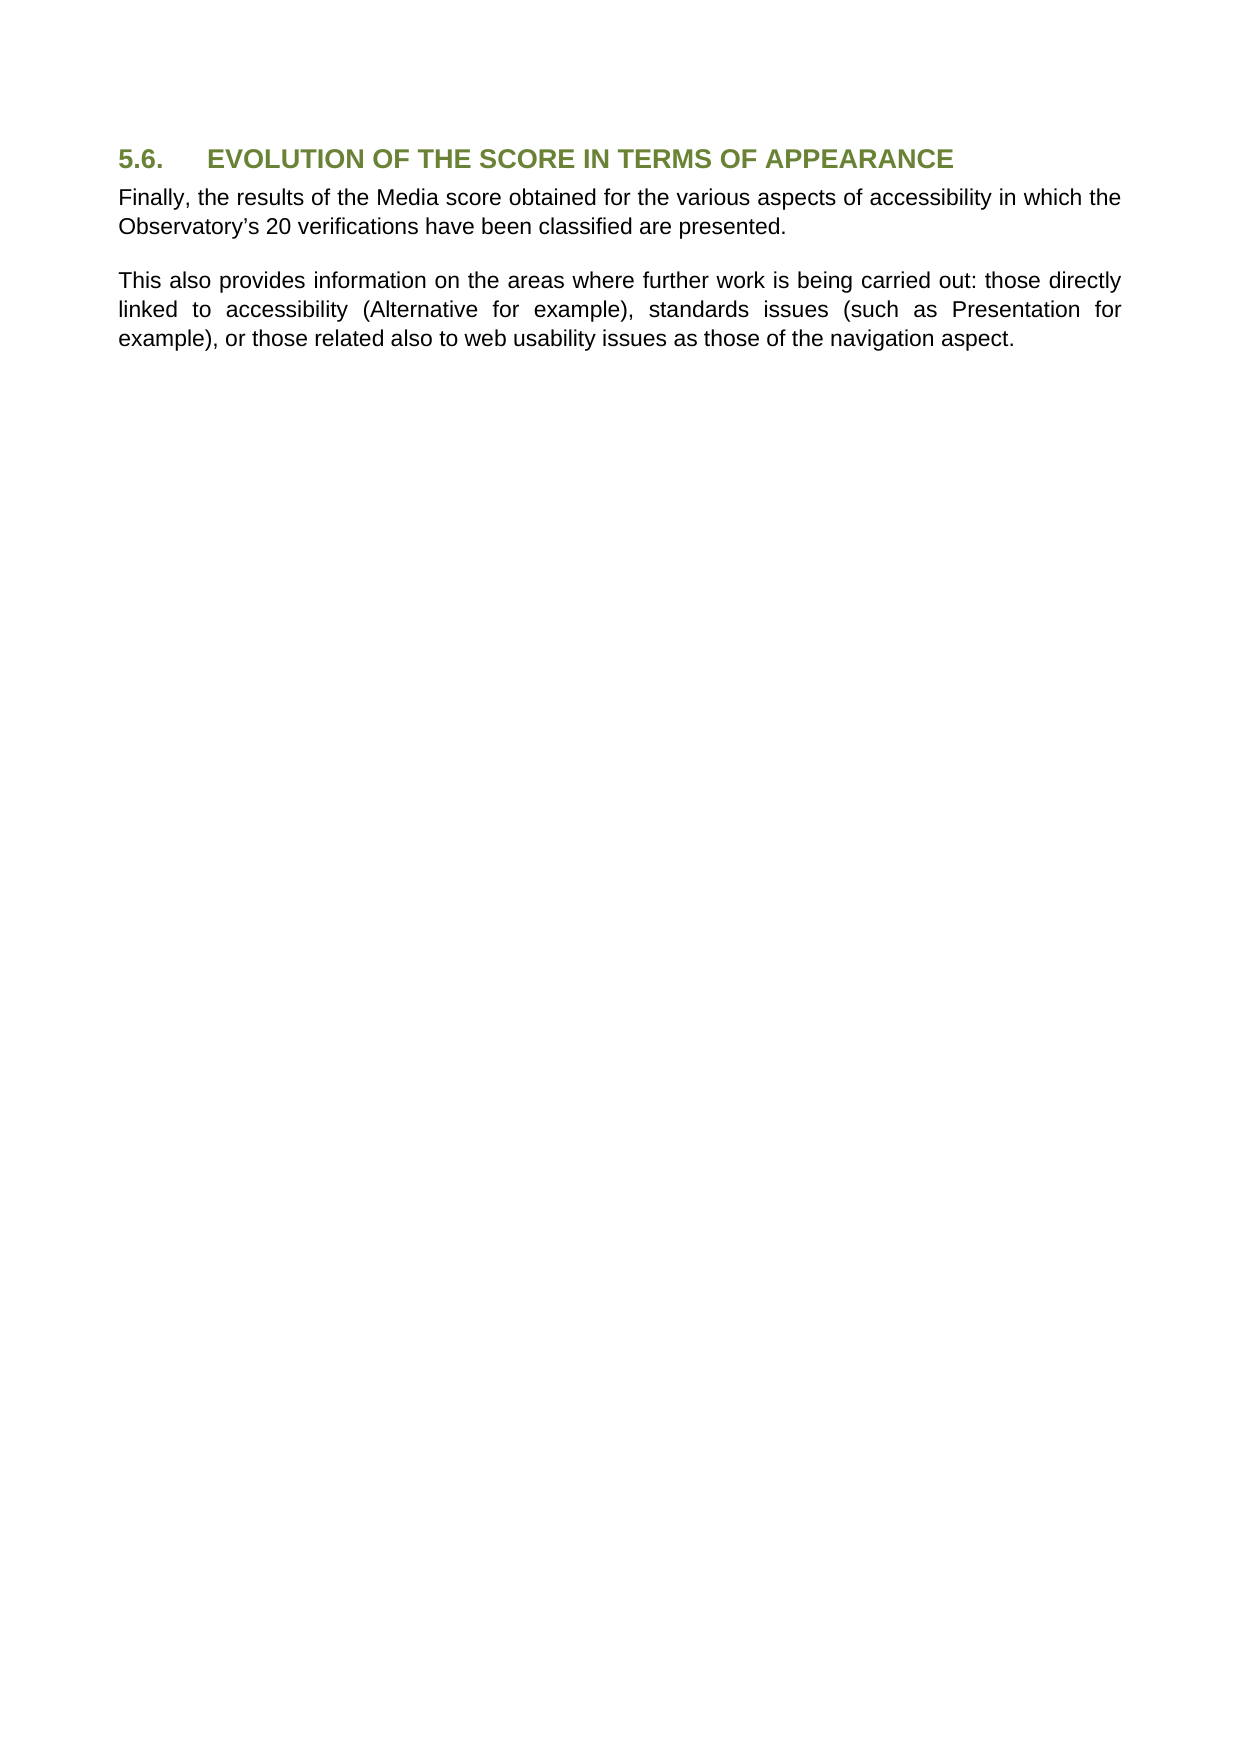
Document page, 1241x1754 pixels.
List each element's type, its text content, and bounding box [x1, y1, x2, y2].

text Finally, the results of the Media score obtained for the various aspects of accessibility in which the Observatory’s 20 verifications have been classified are presented. [118, 184, 1122, 239]
subtitle Evolution of the score in terms of appearance [118, 143, 1122, 174]
text This also provides information on the areas where further work is being carried out: those directly linked to accessibility (Alternative for example), standards issues (such as Presentation for example), or those related also to web usability issues as those of the navigation aspect. [118, 267, 1122, 351]
